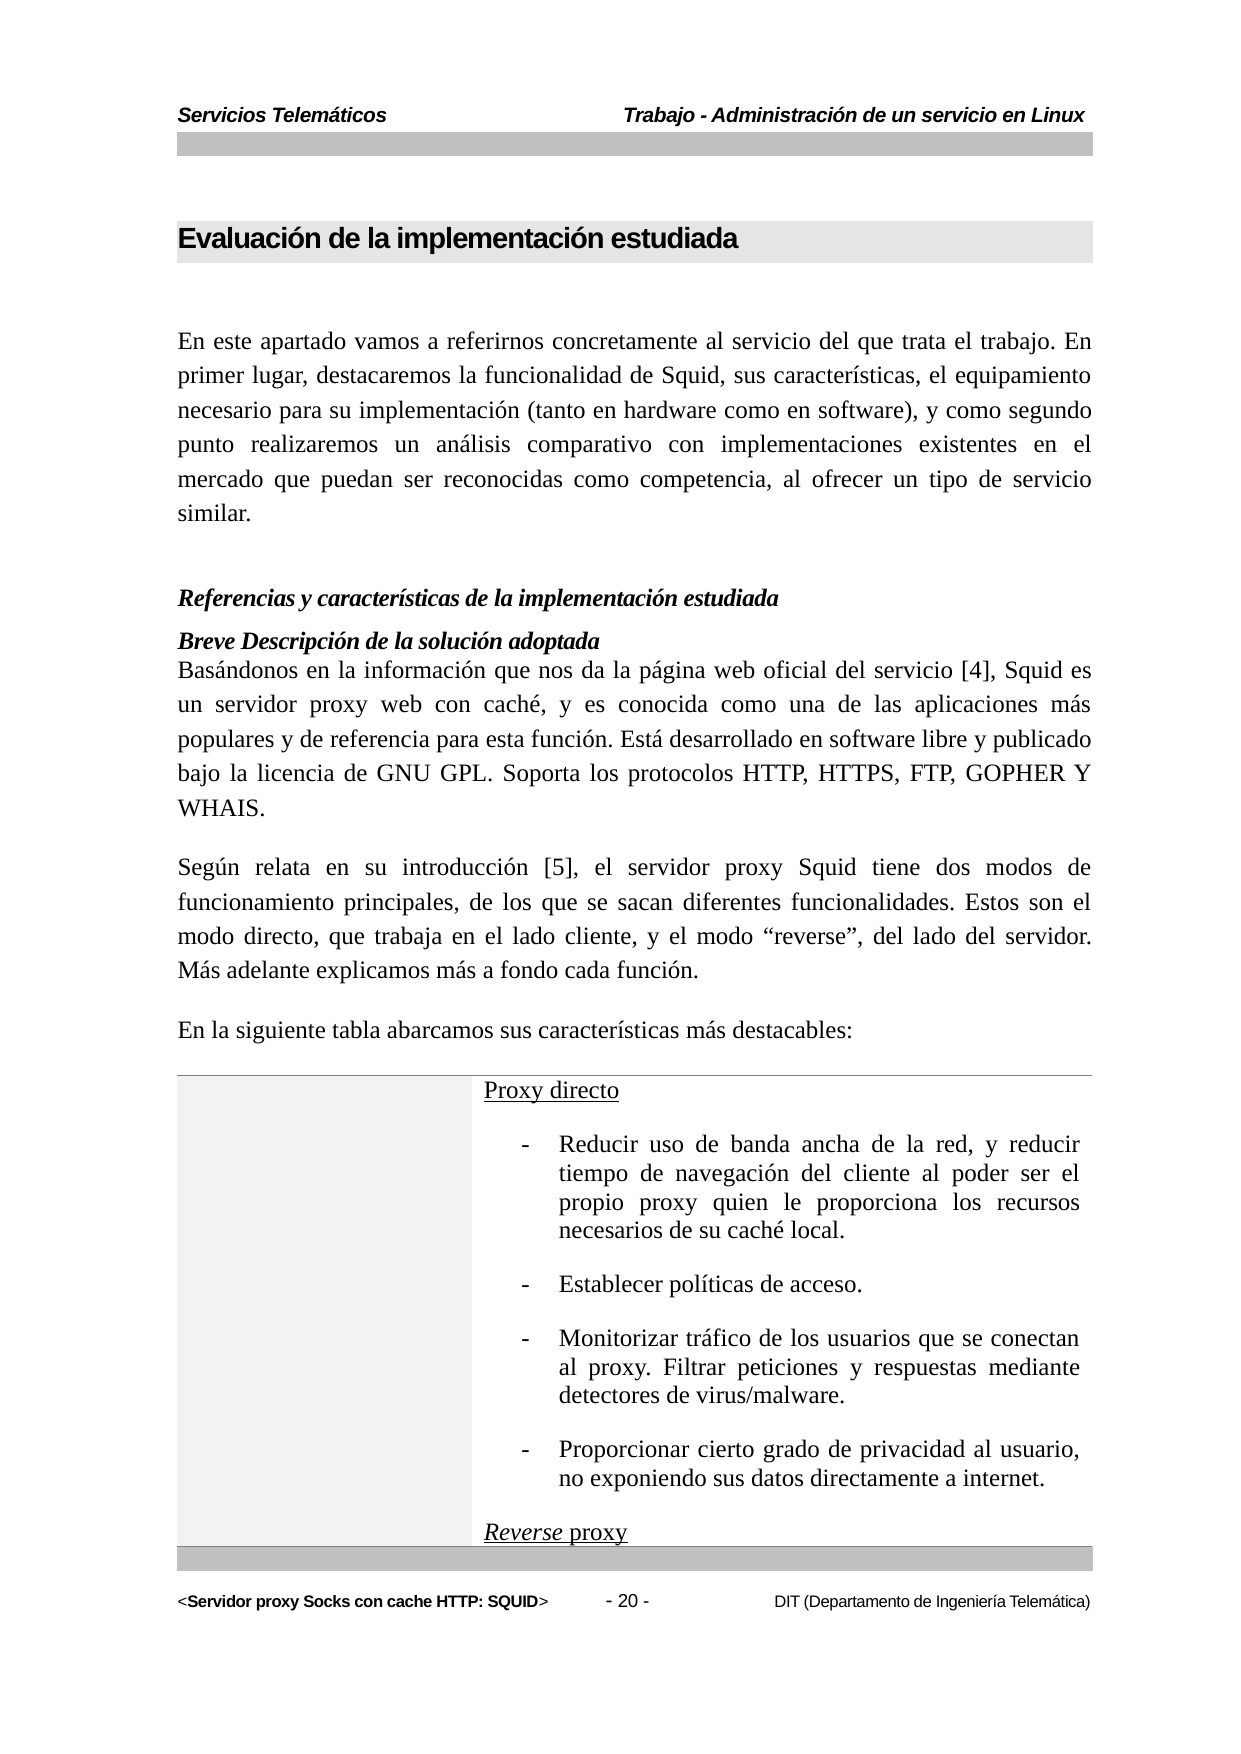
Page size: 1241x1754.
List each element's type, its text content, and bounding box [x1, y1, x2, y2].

list Breve Descripción de la solución adoptada [177, 626, 1093, 655]
text Según relata en su introducción [5], el servidor proxy Squid tiene dos modos de funcionamiento principales, de los que se sacan diferentes funcionalidades. Estos son el modo directo, que trabaja en el lado cliente, y el modo “reverse”, del lado del servidor. Más adelante explicamos más a fondo cada función. [177, 852, 1093, 984]
text Basándonos en la información que nos da la página web oficial del servicio [4], Squid es un servidor proxy web con caché, y es conocida como una de las aplicaciones más populares y de referencia para esta función. Está desarrollado en software libre y publicado bajo la licencia de GNU GPL. Soporta los protocolos HTTP, HTTPS, FTP, GOPHER Y WHAIS. [177, 655, 1093, 821]
list Referencias y características de la implementación estudiada [177, 583, 1093, 611]
text En este apartado vamos a referirnos concretamente al servicio del que trata el trabajo. En primer lugar, destacaremos la funcionalidad de Squid, sus características, el equipamiento necesario para su implementación (tanto en hardware como en software), y como segundo punto realizaremos un análisis comparativo con implementaciones existentes en el mercado que puedan ser reconocidas como competencia, al ofrecer un tipo de servicio similar. [177, 326, 1093, 527]
table_header Proxy directo Reducir uso de banda ancha de la red, y reducir tiempo de navegación del cliente al poder ser el propio proxy quien le proporciona los recursos necesarios de su caché local. Establecer políticas de acceso. Monitorizar tráfico de los usuarios que se conectan al proxy. Filtrar peticiones y respuestas mediante detectores de virus/malware. Proporcionar cierto grado de privacidad al usuario, no exponiendo sus datos directamente a internet. Reverse proxy [473, 1076, 1092, 1546]
list Evaluación de la implementación estudiada [177, 221, 1093, 263]
text En la siguiente tabla abarcamos sus características más destacables: [177, 1015, 1093, 1044]
table_header [177, 1076, 472, 1546]
